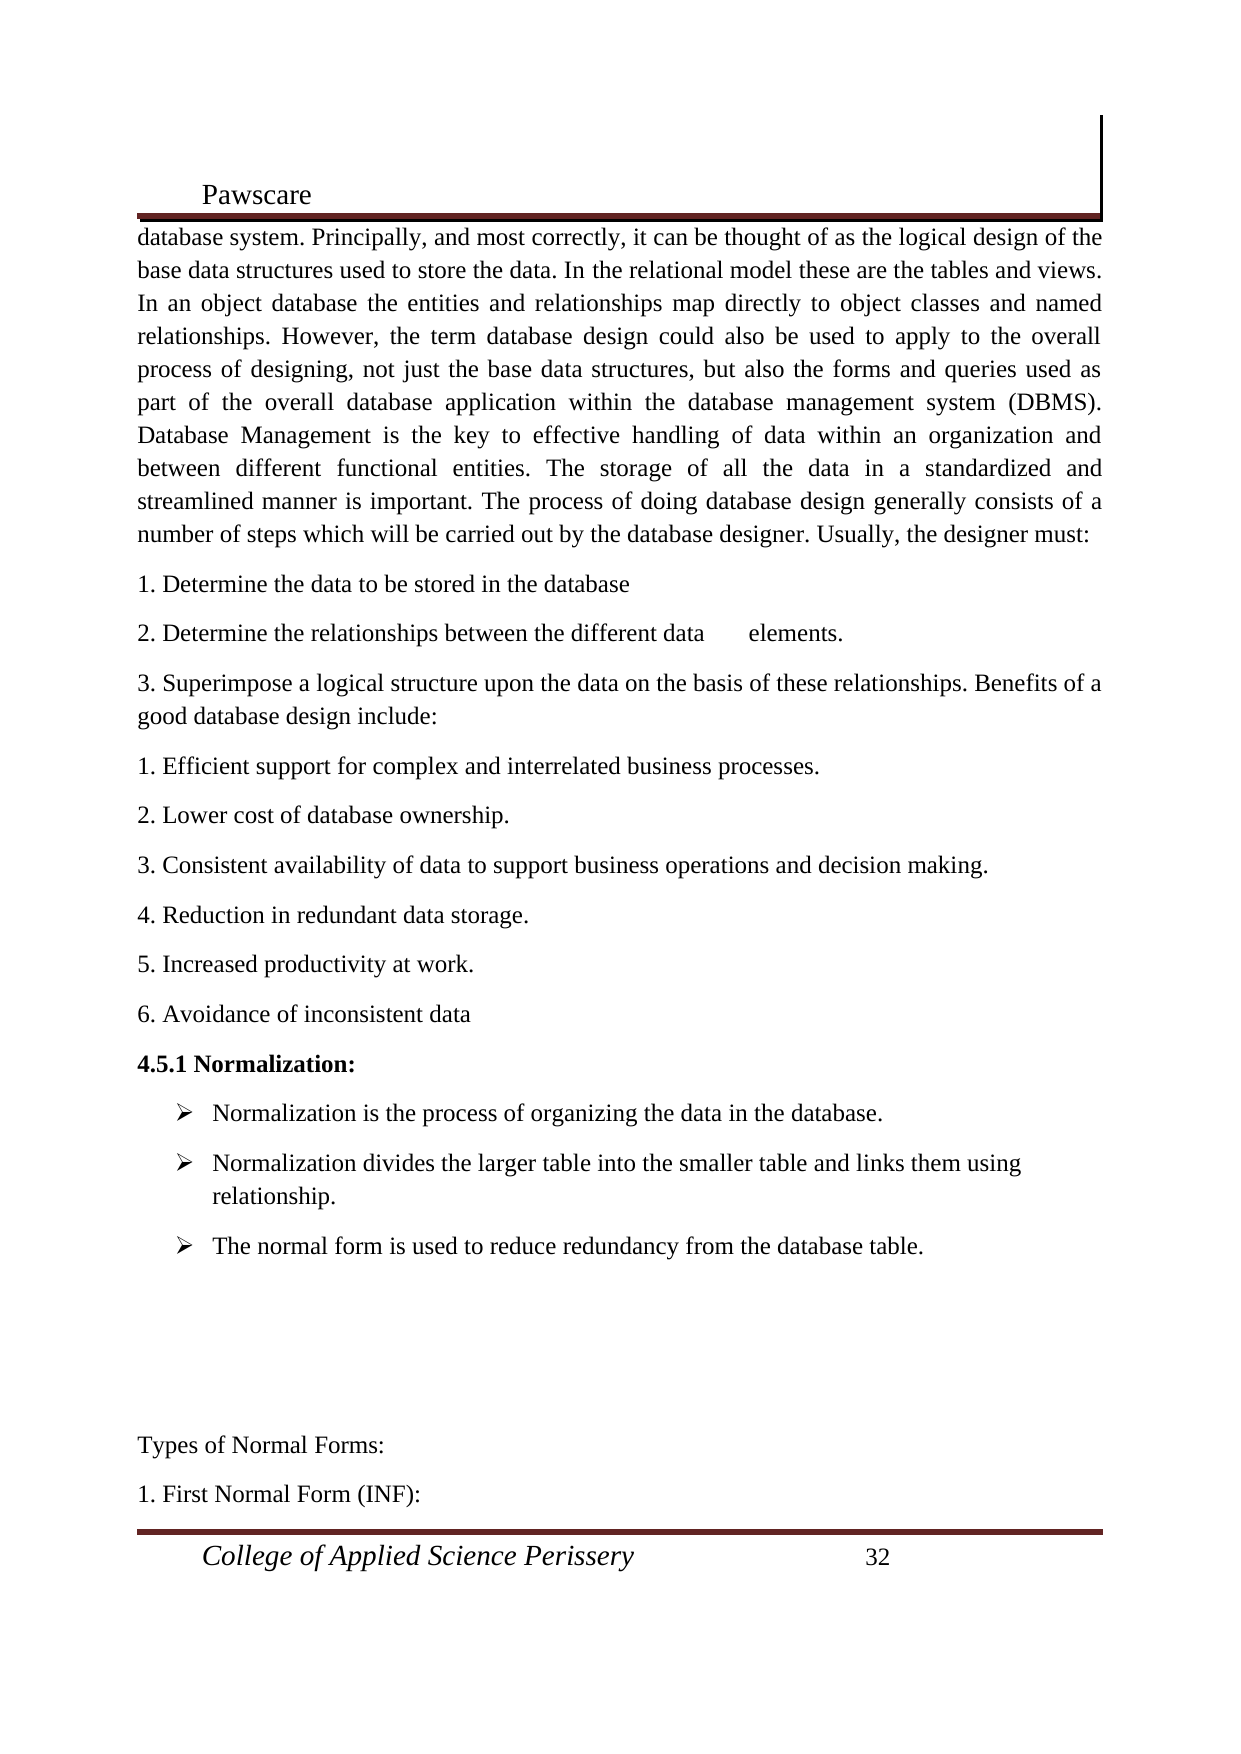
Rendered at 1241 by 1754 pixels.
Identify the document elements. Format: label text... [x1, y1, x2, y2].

text 2. Determine the relationships between the different data elements. [137, 618, 1103, 647]
list Normalization is the process of organizing the data in the database. [174, 1098, 1103, 1127]
text 6. Avoidance of inconsistent data [137, 999, 1103, 1028]
text 4. Reduction in redundant data storage. [137, 900, 1103, 928]
text 5. Increased productivity at work. [137, 949, 1103, 978]
text 3. Consistent availability of data to support business operations and decision making. [137, 850, 1103, 879]
text Types of Normal Forms: [137, 1430, 1103, 1458]
text database system. Principally, and most correctly, it can be thought of as the logical design of the base data structures used to store the data. In the relational model these are the tables and views. In an object database the entities and relationships map directly to object classes and named relationships. However, the term database design could also be used to apply to the overall process of designing, not just the base data structures, but also the forms and queries used as part of the overall database application within the database management system (DBMS). Database Management is the key to effective handling of data within an organization and between different functional entities. The storage of all the data in a standardized and streamlined manner is important. The process of doing database design generally consists of a number of steps which will be carried out by the database designer. Usually, the designer must: [137, 222, 1103, 548]
text 1. Determine the data to be stored in the database [137, 569, 1103, 597]
list Normalization divides the larger table into the smaller table and links them using relationship. [174, 1148, 1103, 1210]
text 2. Lower cost of database ownership. [137, 800, 1103, 829]
text 3. Superimpose a logical structure upon the data on the basis of these relationships. Benefits of a good database design include: [137, 668, 1103, 730]
list The normal form is used to reduce redundancy from the database table. [174, 1231, 1103, 1260]
text 1. Efficient support for complex and interrelated business processes. [137, 751, 1103, 779]
text 4.5.1 Normalization: [137, 1049, 1103, 1078]
text 1. First Normal Form (INF): [137, 1479, 1103, 1508]
